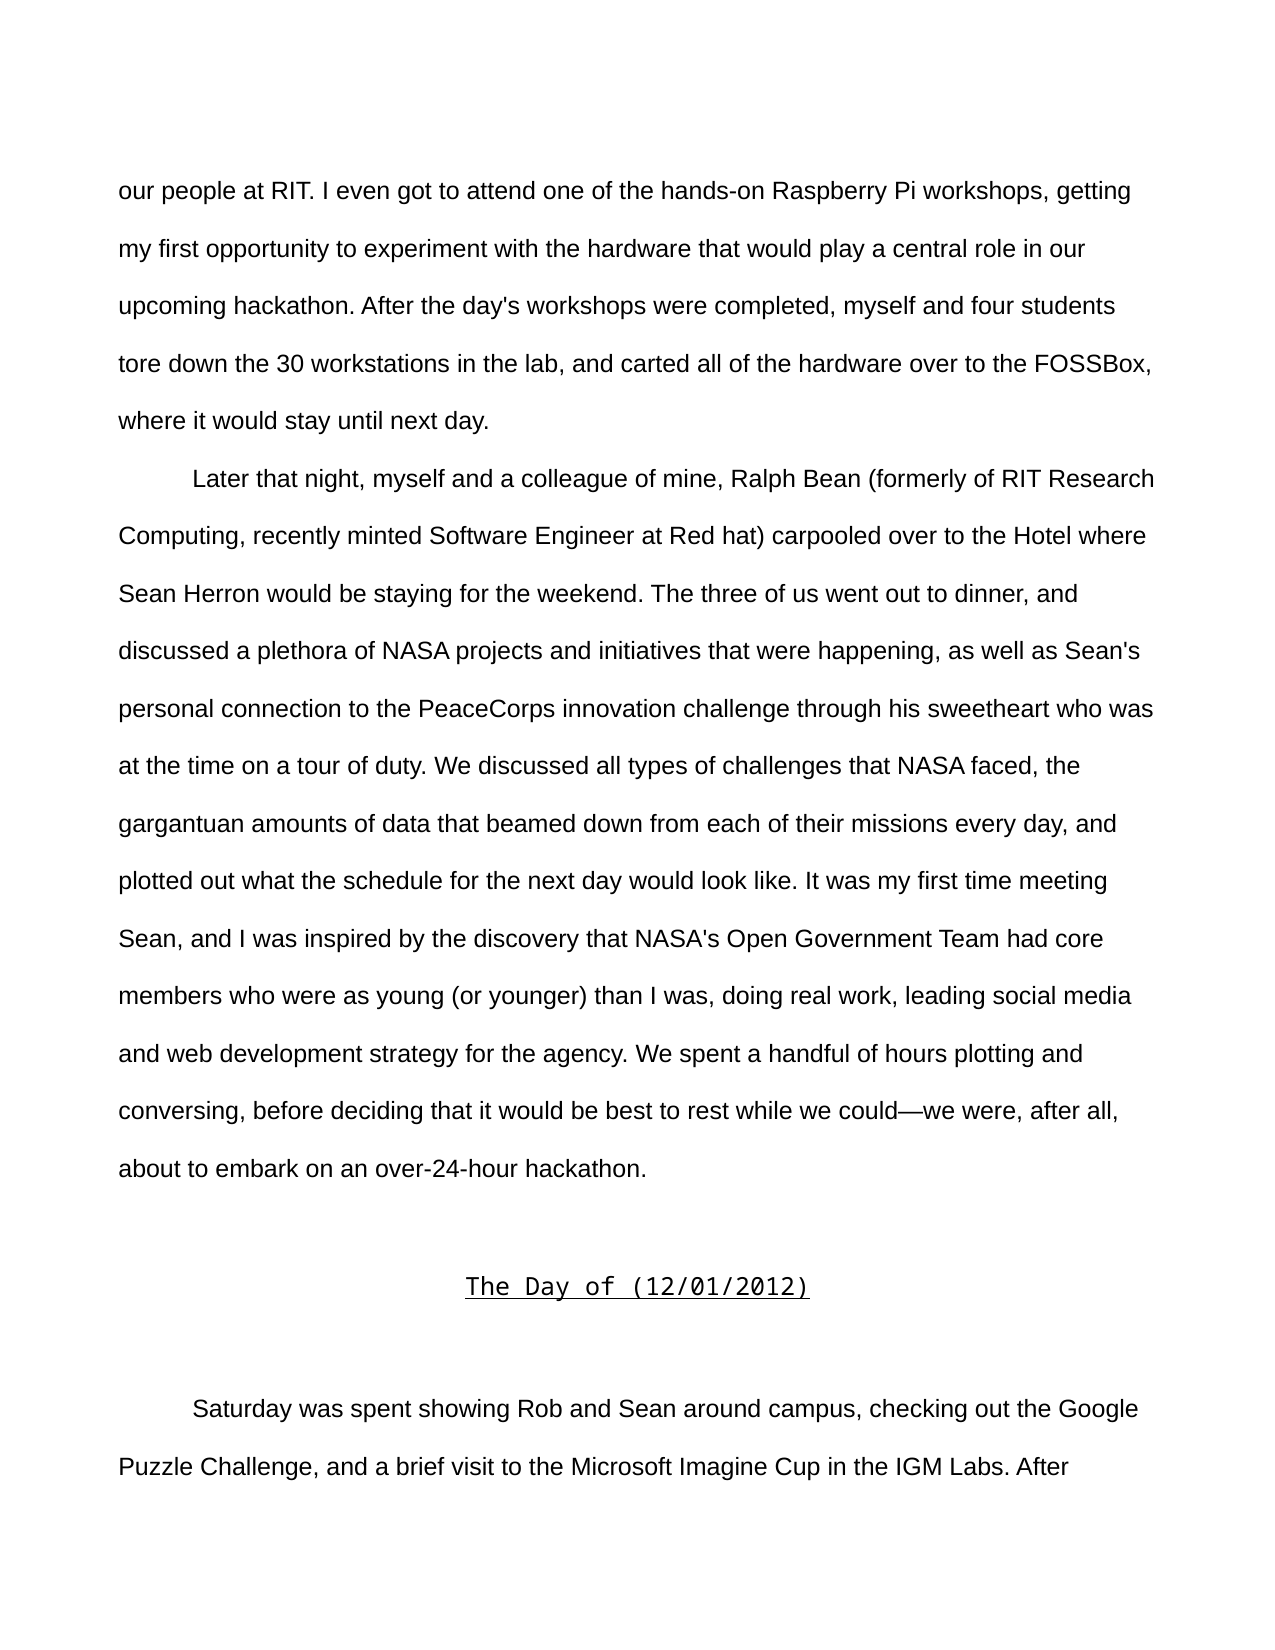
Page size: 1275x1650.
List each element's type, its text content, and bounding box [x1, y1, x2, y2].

text Saturday was spent showing Rob and Sean around campus, checking out the Google Puzzle Challenge, and a brief visit to the Microsoft Imagine Cup in the IGM Labs. After [118, 1394, 1157, 1481]
text Later that night, myself and a colleague of mine, Ralph Bean (formerly of RIT Research Computing, recently minted Software Engineer at Red hat) carpooled over to the Hotel where Sean Herron would be staying for the weekend. The three of us went out to dinner, and discussed a plethora of NASA projects and initiatives that were happening, as well as Sean's personal connection to the PeaceCorps innovation challenge through his sweetheart who was at the time on a tour of duty. We discussed all types of challenges that NASA faced, the gargantuan amounts of data that beamed down from each of their missions every day, and plotted out what the schedule for the next day would look like. It was my first time meeting Sean, and I was inspired by the discovery that NASA's Open Government Team had core members who were as young (or younger) than I was, doing real work, leading social media and web development strategy for the agency. We spent a handful of hours plotting and conversing, before deciding that it would be best to rest while we could—we were, after all, about to embark on an over-24-hour hackathon. [118, 464, 1157, 1183]
text our people at RIT. I even got to attend one of the hands-on Raspberry Pi workshops, getting my first opportunity to experiment with the hardware that would play a central role in our upcoming hackathon. After the day's workshops were completed, myself and four students tore down the 30 workstations in the lab, and carted all of the hardware over to the FOSSBox, where it would stay until next day. [118, 176, 1157, 435]
text The Day of (12/01/2012) [118, 1269, 1157, 1303]
